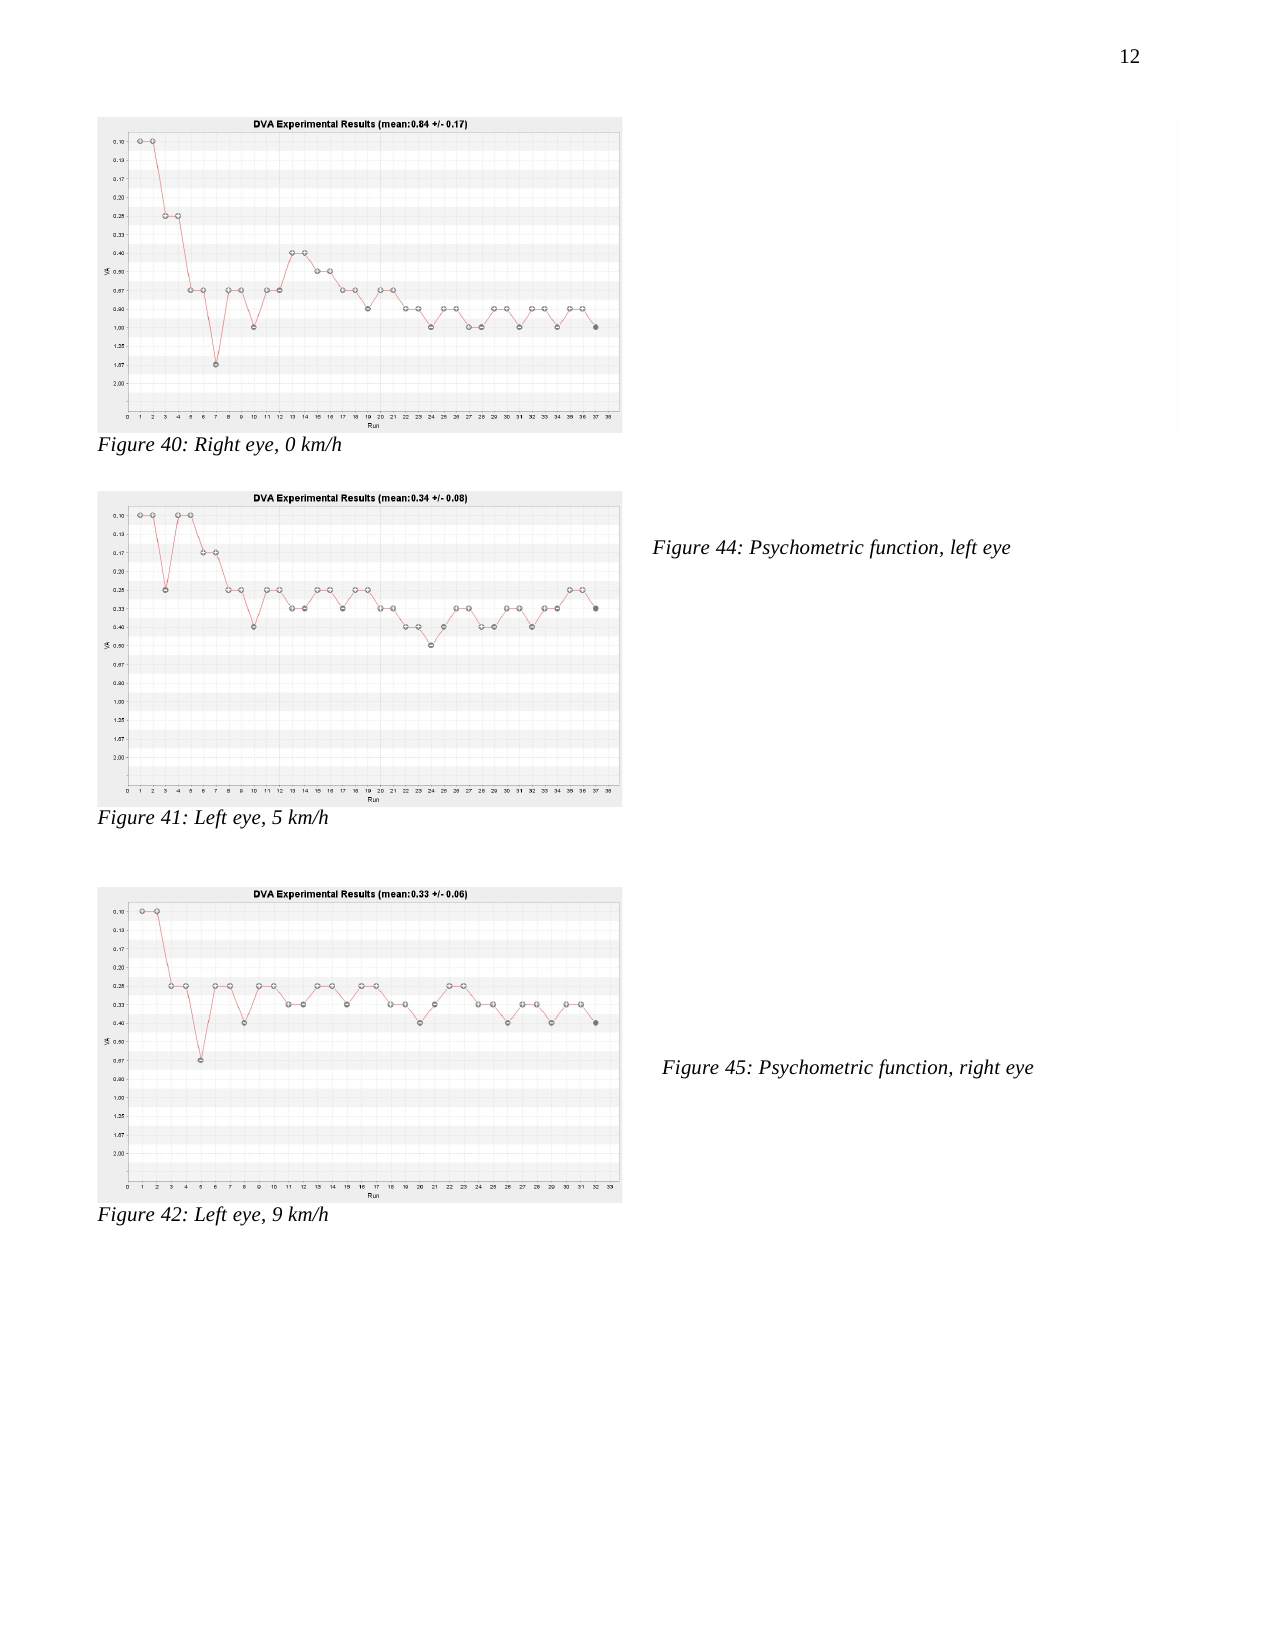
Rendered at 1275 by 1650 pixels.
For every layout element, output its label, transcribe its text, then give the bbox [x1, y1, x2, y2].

text Figure 42: Left eye, 9 km/h [97, 1203, 622, 1226]
text Figure 40: Right eye, 0 km/h [97, 433, 622, 456]
text Figure 41: Left eye, 5 km/h [97, 807, 622, 829]
picture [97, 887, 623, 1203]
picture [97, 117, 623, 433]
picture [97, 491, 623, 807]
text Figure 44: Psychometric function, left eye [652, 117, 1177, 559]
text Figure 45: Psychometric function, right eye [662, 641, 1187, 1079]
